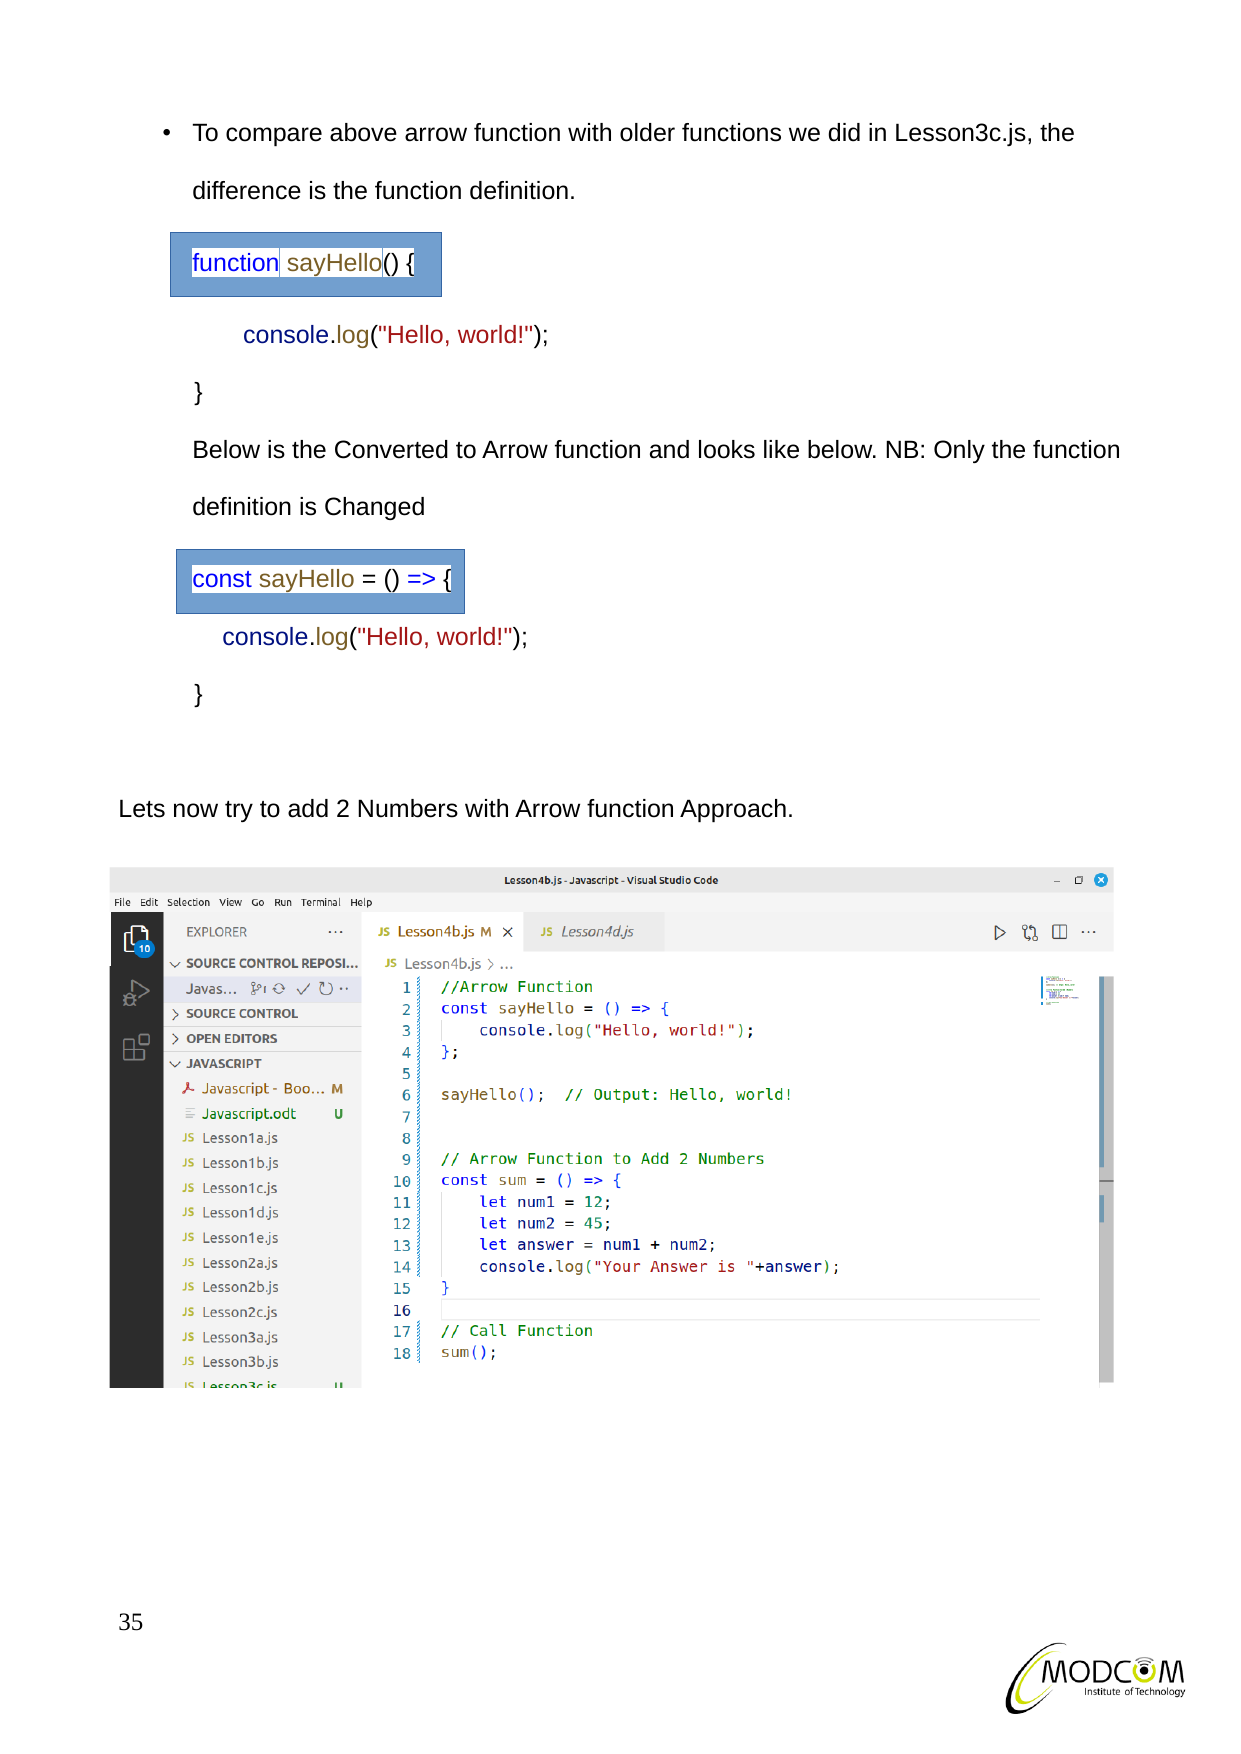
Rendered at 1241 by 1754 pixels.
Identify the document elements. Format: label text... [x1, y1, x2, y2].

list To compare above arrow function with older functions we did in Lesson3c.js, the difference is the function definition. [162, 118, 1122, 204]
text console.log("Hello, world!"); [118, 320, 1122, 349]
picture [997, 1626, 1191, 1718]
list function sayHello() { [442, 248, 1122, 277]
text console.log("Hello, world!"); [118, 622, 1122, 651]
text } [118, 679, 1122, 708]
text } [118, 377, 1122, 406]
text Lets now try to add 2 Numbers with Arrow function Approach. [118, 794, 1122, 823]
list Below is the Converted to Arrow function and looks like below. NB: Only the function definition is Changed [162, 435, 1122, 521]
list const sayHello = () => { [465, 564, 1122, 593]
picture [109, 867, 1114, 1388]
